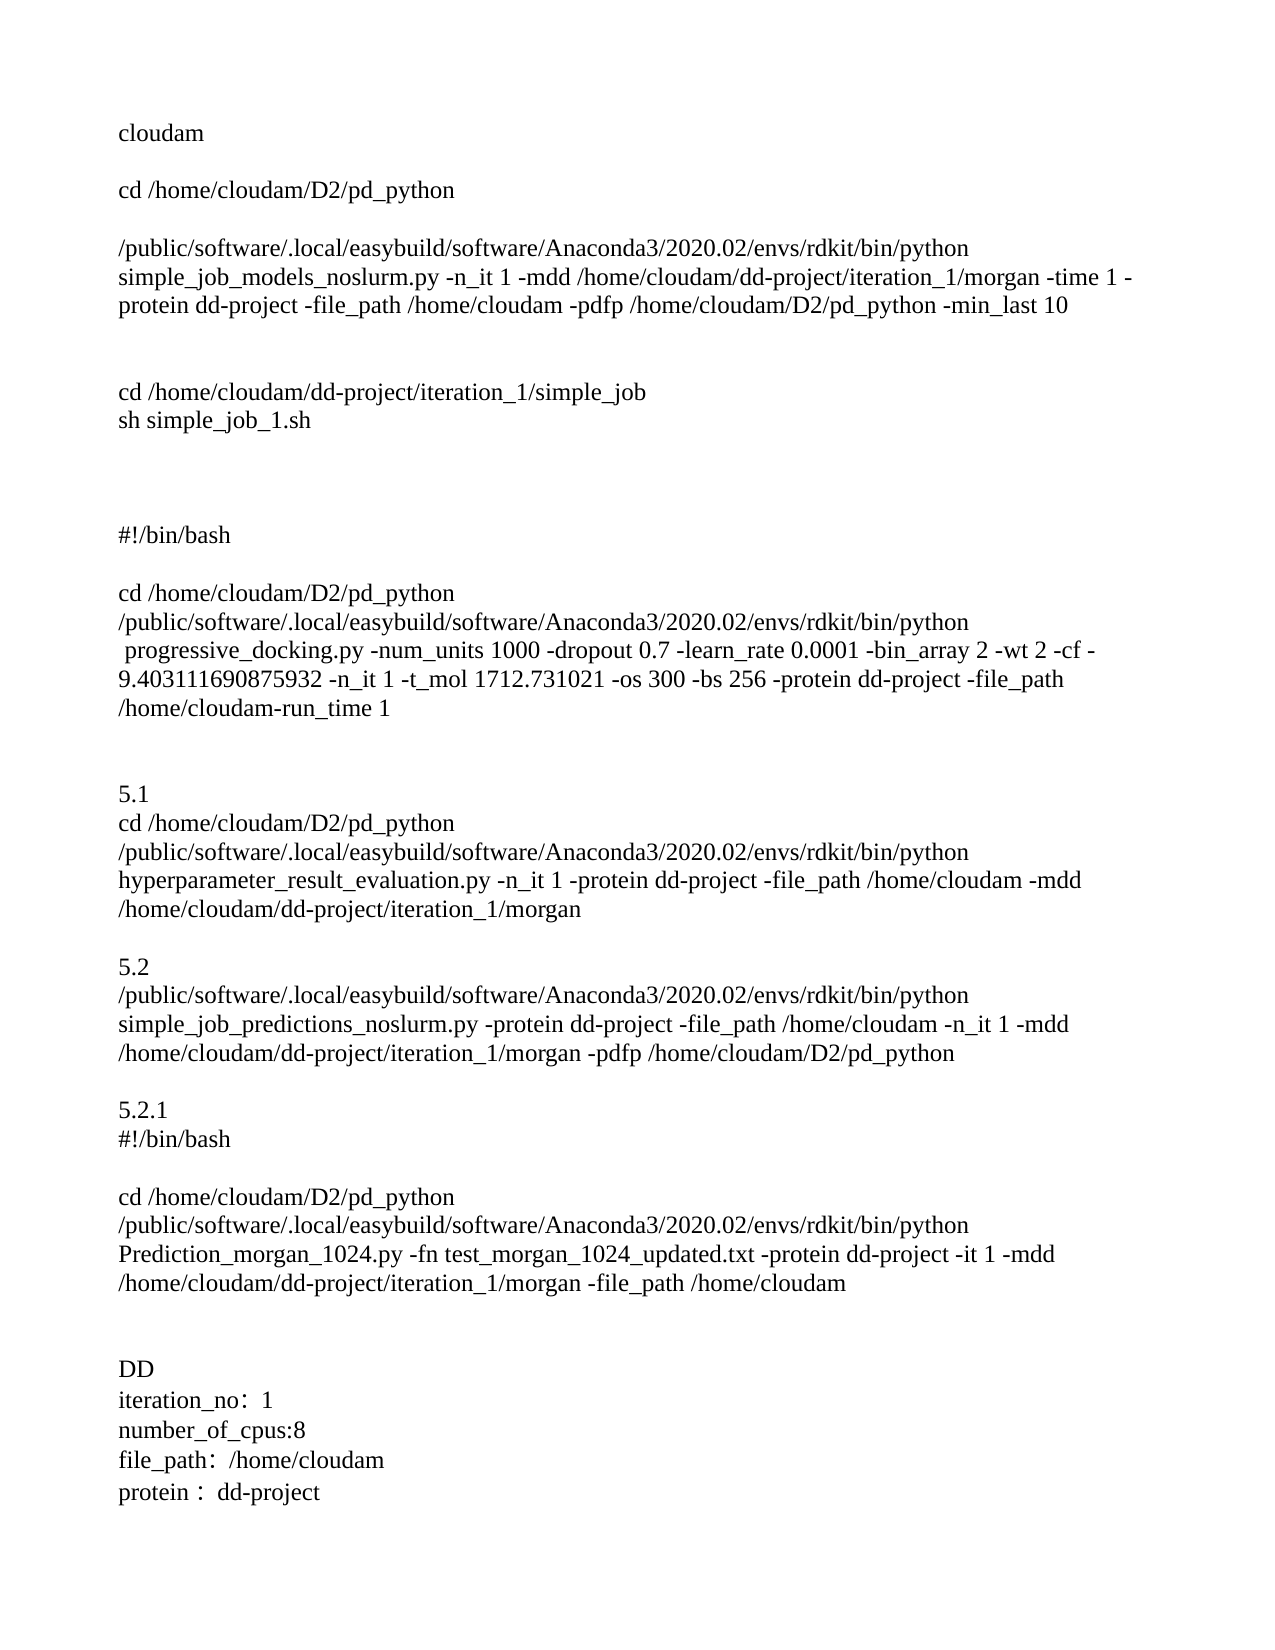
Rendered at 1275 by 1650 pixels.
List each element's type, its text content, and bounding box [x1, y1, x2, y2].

text iteration_no：1 [118, 1383, 1157, 1415]
text 5.2 [118, 952, 1157, 981]
text file_path：/home/cloudam [118, 1443, 1157, 1475]
text DD [118, 1354, 1157, 1383]
text /public/software/.local/easybuild/software/Anaconda3/2020.02/envs/rdkit/bin/python Prediction_morgan_1024.py -fn test_morgan_1024_updated.txt -protein dd-project -it 1 -mdd /home/cloudam/dd-project/iteration_1/morgan -file_path /home/cloudam [118, 1211, 1157, 1297]
text 5.1 [118, 779, 1157, 808]
text sh simple_job_1.sh [118, 406, 1157, 434]
text cd /home/cloudam/D2/pd_python [118, 808, 1157, 837]
text number_of_cpus:8 [118, 1415, 1157, 1443]
text cd /home/cloudam/D2/pd_python [118, 176, 1157, 204]
text #!/bin/bash [118, 1124, 1157, 1153]
text cd /home/cloudam/dd-project/iteration_1/simple_job [118, 377, 1157, 406]
text /public/software/.local/easybuild/software/Anaconda3/2020.02/envs/rdkit/bin/python [118, 607, 1157, 636]
text 5.2.1 [118, 1096, 1157, 1124]
text /public/software/.local/easybuild/software/Anaconda3/2020.02/envs/rdkit/bin/python simple_job_predictions_noslurm.py -protein dd-project -file_path /home/cloudam -n_it 1 -mdd /home/cloudam/dd-project/iteration_1/morgan -pdfp /home/cloudam/D2/pd_python [118, 981, 1157, 1067]
text cd /home/cloudam/D2/pd_python [118, 1182, 1157, 1211]
text /public/software/.local/easybuild/software/Anaconda3/2020.02/envs/rdkit/bin/python simple_job_models_noslurm.py -n_it 1 -mdd /home/cloudam/dd-project/iteration_1/morgan -time 1 -protein dd-project -file_path /home/cloudam -pdfp /home/cloudam/D2/pd_python -min_last 10 [118, 233, 1157, 319]
text #!/bin/bash [118, 521, 1157, 549]
text /public/software/.local/easybuild/software/Anaconda3/2020.02/envs/rdkit/bin/python hyperparameter_result_evaluation.py -n_it 1 -protein dd-project -file_path /home/cloudam -mdd /home/cloudam/dd-project/iteration_1/morgan [118, 837, 1157, 923]
text cd /home/cloudam/D2/pd_python [118, 578, 1157, 607]
text cloudam [118, 118, 1157, 147]
text progressive_docking.py -num_units 1000 -dropout 0.7 -learn_rate 0.0001 -bin_array 2 -wt 2 -cf -9.403111690875932 -n_it 1 -t_mol 1712.731021 -os 300 -bs 256 -protein dd-project -file_path /home/cloudam-run_time 1 [118, 636, 1157, 722]
text protein ：dd-project [118, 1475, 1157, 1507]
